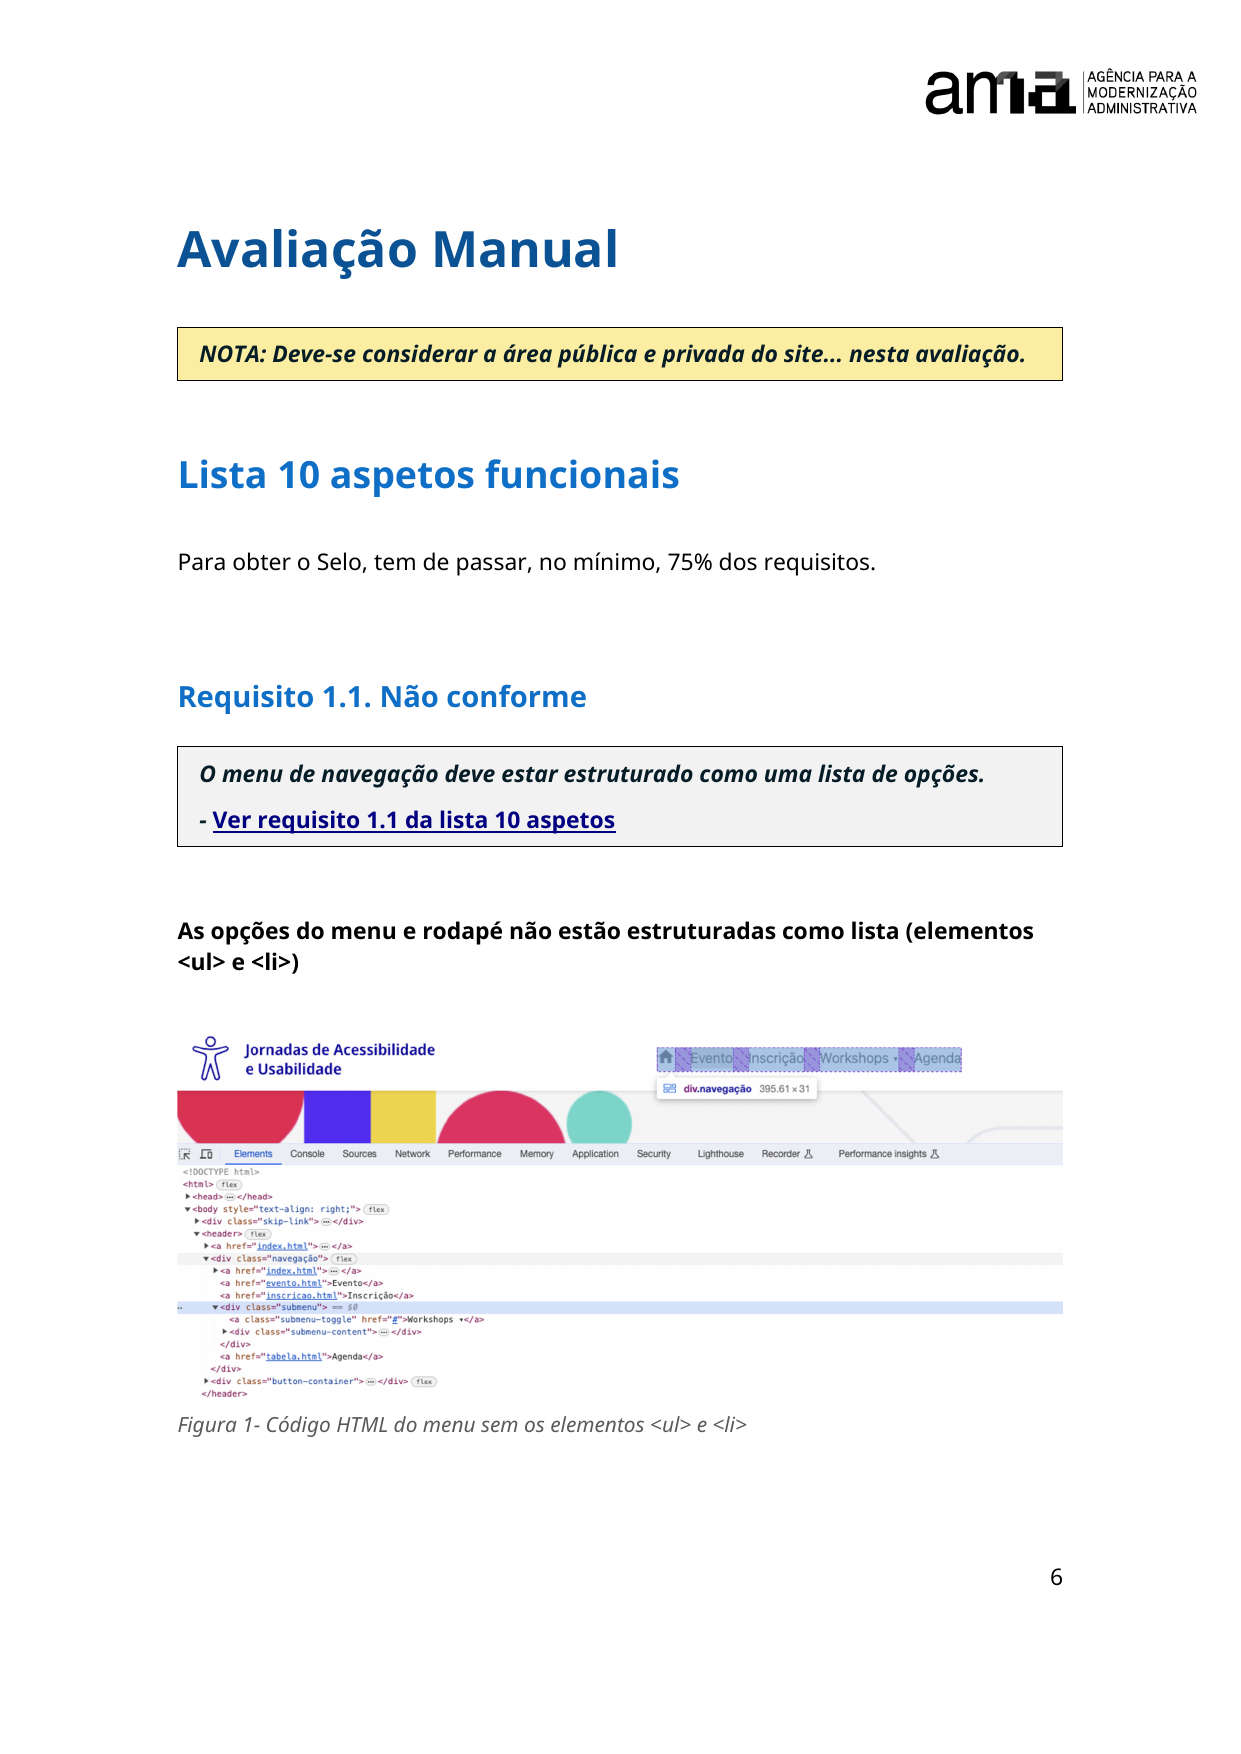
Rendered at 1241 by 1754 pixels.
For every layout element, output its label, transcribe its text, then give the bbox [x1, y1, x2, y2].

text O menu de navegação deve estar estruturado como uma lista de opções. - Ver requisito 1.1 da lista 10 aspetos [178, 747, 1062, 846]
text Para obter o Selo, tem de passar, no mínimo, 75% dos requisitos. [177, 546, 1063, 577]
subtitle Avaliação Manual [177, 214, 1063, 282]
subtitle Lista 10 aspetos funcionais [177, 448, 1063, 499]
subtitle Requisito 1.1. Não conforme [177, 676, 1063, 716]
text NOTA: Deve-se considerar a área pública e privada do site... nesta avaliação. [178, 328, 1062, 380]
text Figura 1- Código HTML do menu sem os elementos <ul> e <li> [177, 1411, 1063, 1439]
text As opções do menu e rodapé não estão estruturadas como lista (elementos <ul> e <li>) [177, 915, 1063, 977]
